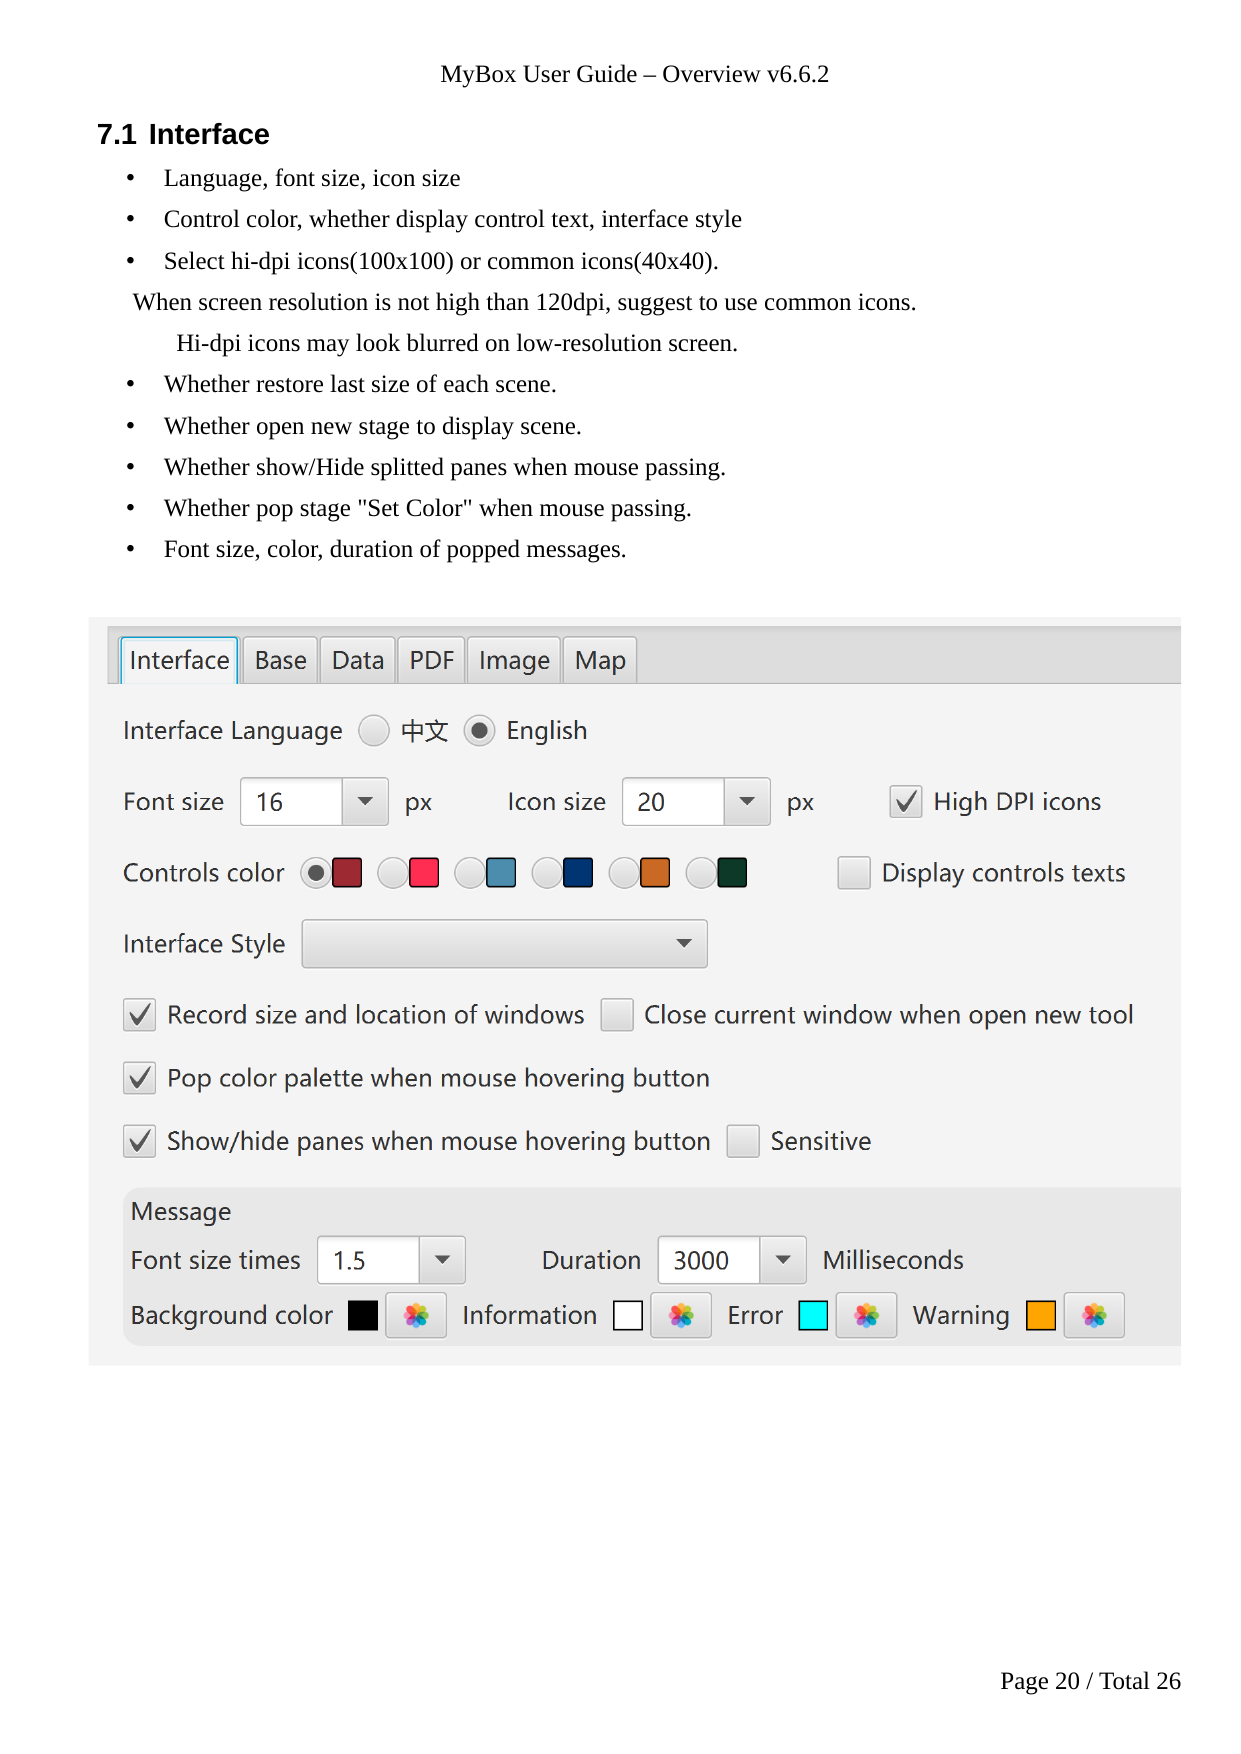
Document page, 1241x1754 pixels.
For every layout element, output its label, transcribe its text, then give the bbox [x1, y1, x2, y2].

text When screen resolution is not high than 120dpi, suggest to use common icons. [88, 287, 1181, 316]
list Select hi-dpi icons(100x100) or common icons(40x40). [126, 246, 1181, 274]
list Whether restore last size of each scene. [126, 369, 1181, 398]
list Font size, color, duration of popped messages. [126, 534, 1181, 563]
list Whether show/Hide splitted panes when mouse passing. [126, 452, 1181, 481]
text Hi-dpi icons may look blurred on low-resolution screen. [88, 328, 1181, 357]
list Whether open new stage to display scene. [126, 411, 1181, 439]
list Whether pop stage "Set Color" when mouse passing. [126, 493, 1181, 522]
picture [88, 617, 1182, 1366]
subtitle Interface [88, 117, 1181, 151]
list Language, font size, icon size [126, 163, 1181, 192]
list Control color, whether display control text, interface style [126, 204, 1181, 233]
